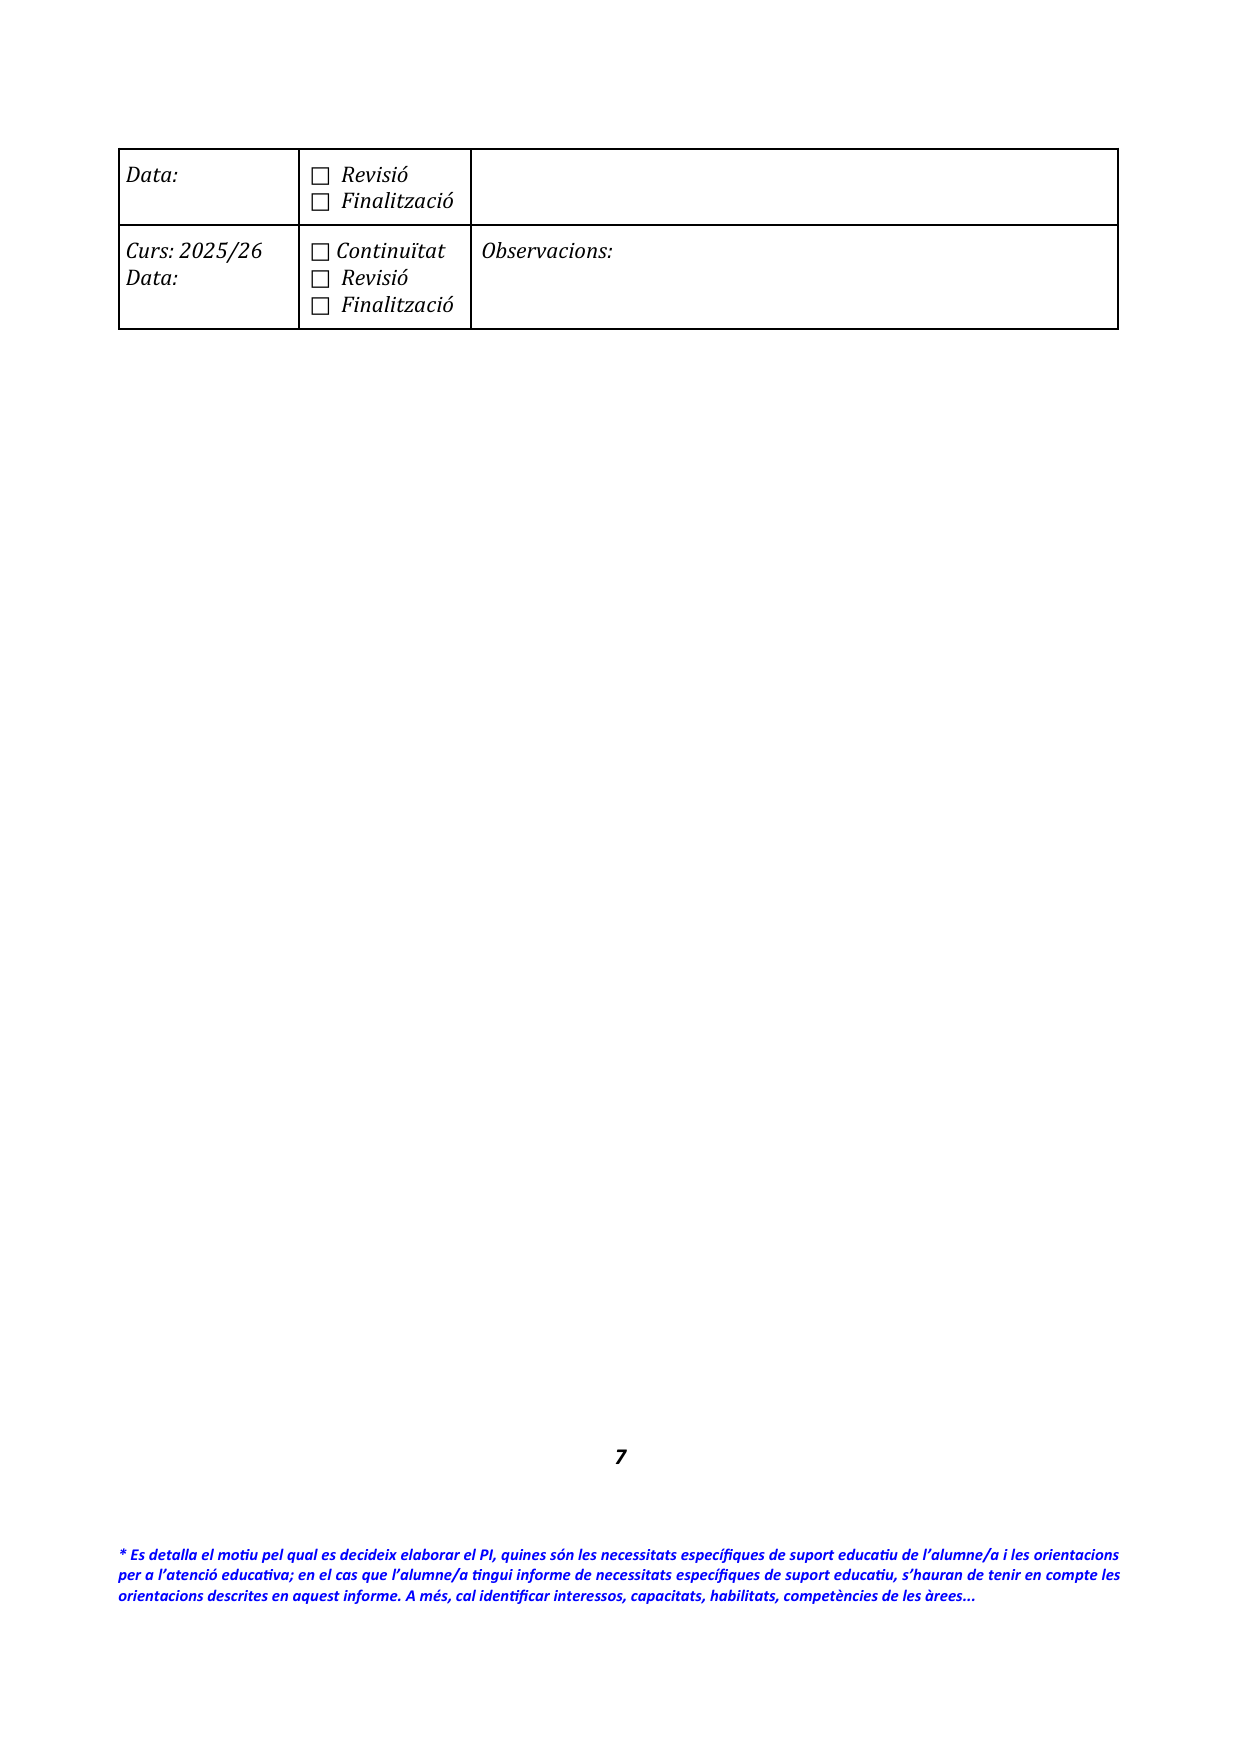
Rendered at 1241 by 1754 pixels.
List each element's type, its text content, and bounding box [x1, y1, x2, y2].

table_cell □ Revisió □ Finalització [300, 150, 470, 224]
table_cell Observacions: [472, 226, 1117, 328]
table_cell Curs: 2025/26 Data: [120, 226, 298, 328]
table_cell [472, 150, 1117, 224]
table_cell □ Continuïtat □ Revisió □ Finalització [300, 226, 470, 328]
table_cell Data: [120, 150, 298, 224]
